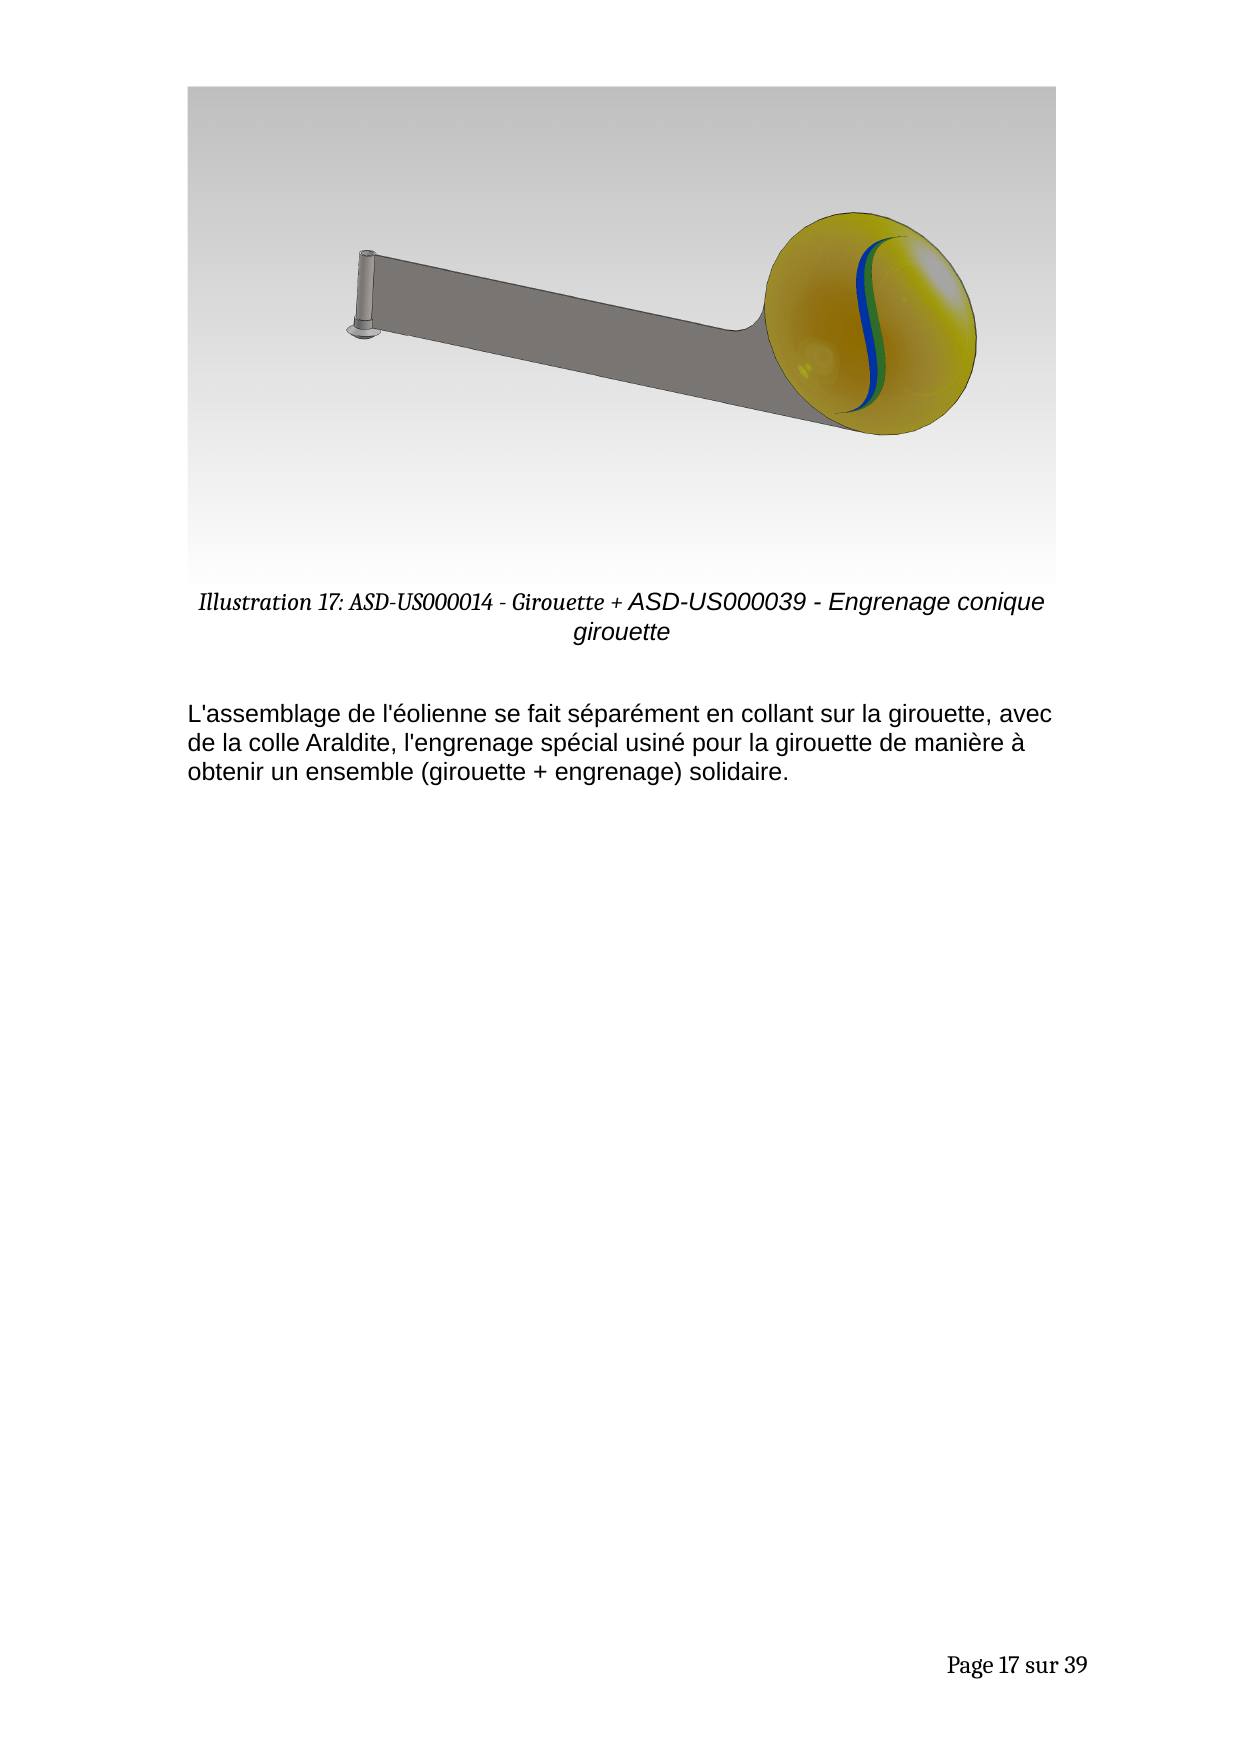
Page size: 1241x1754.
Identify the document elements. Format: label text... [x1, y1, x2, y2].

picture [187, 86, 1056, 587]
text Illustration 17: ASD-US000014 - Girouette + ASD-US000039 - Engrenage conique girouette [187, 587, 1056, 646]
text L'assemblage de l'éolienne se fait séparément en collant sur la girouette, avec de la colle Araldite, l'engrenage spécial usiné pour la girouette de manière à obtenir un ensemble (girouette + engrenage) solidaire. [187, 699, 1056, 786]
